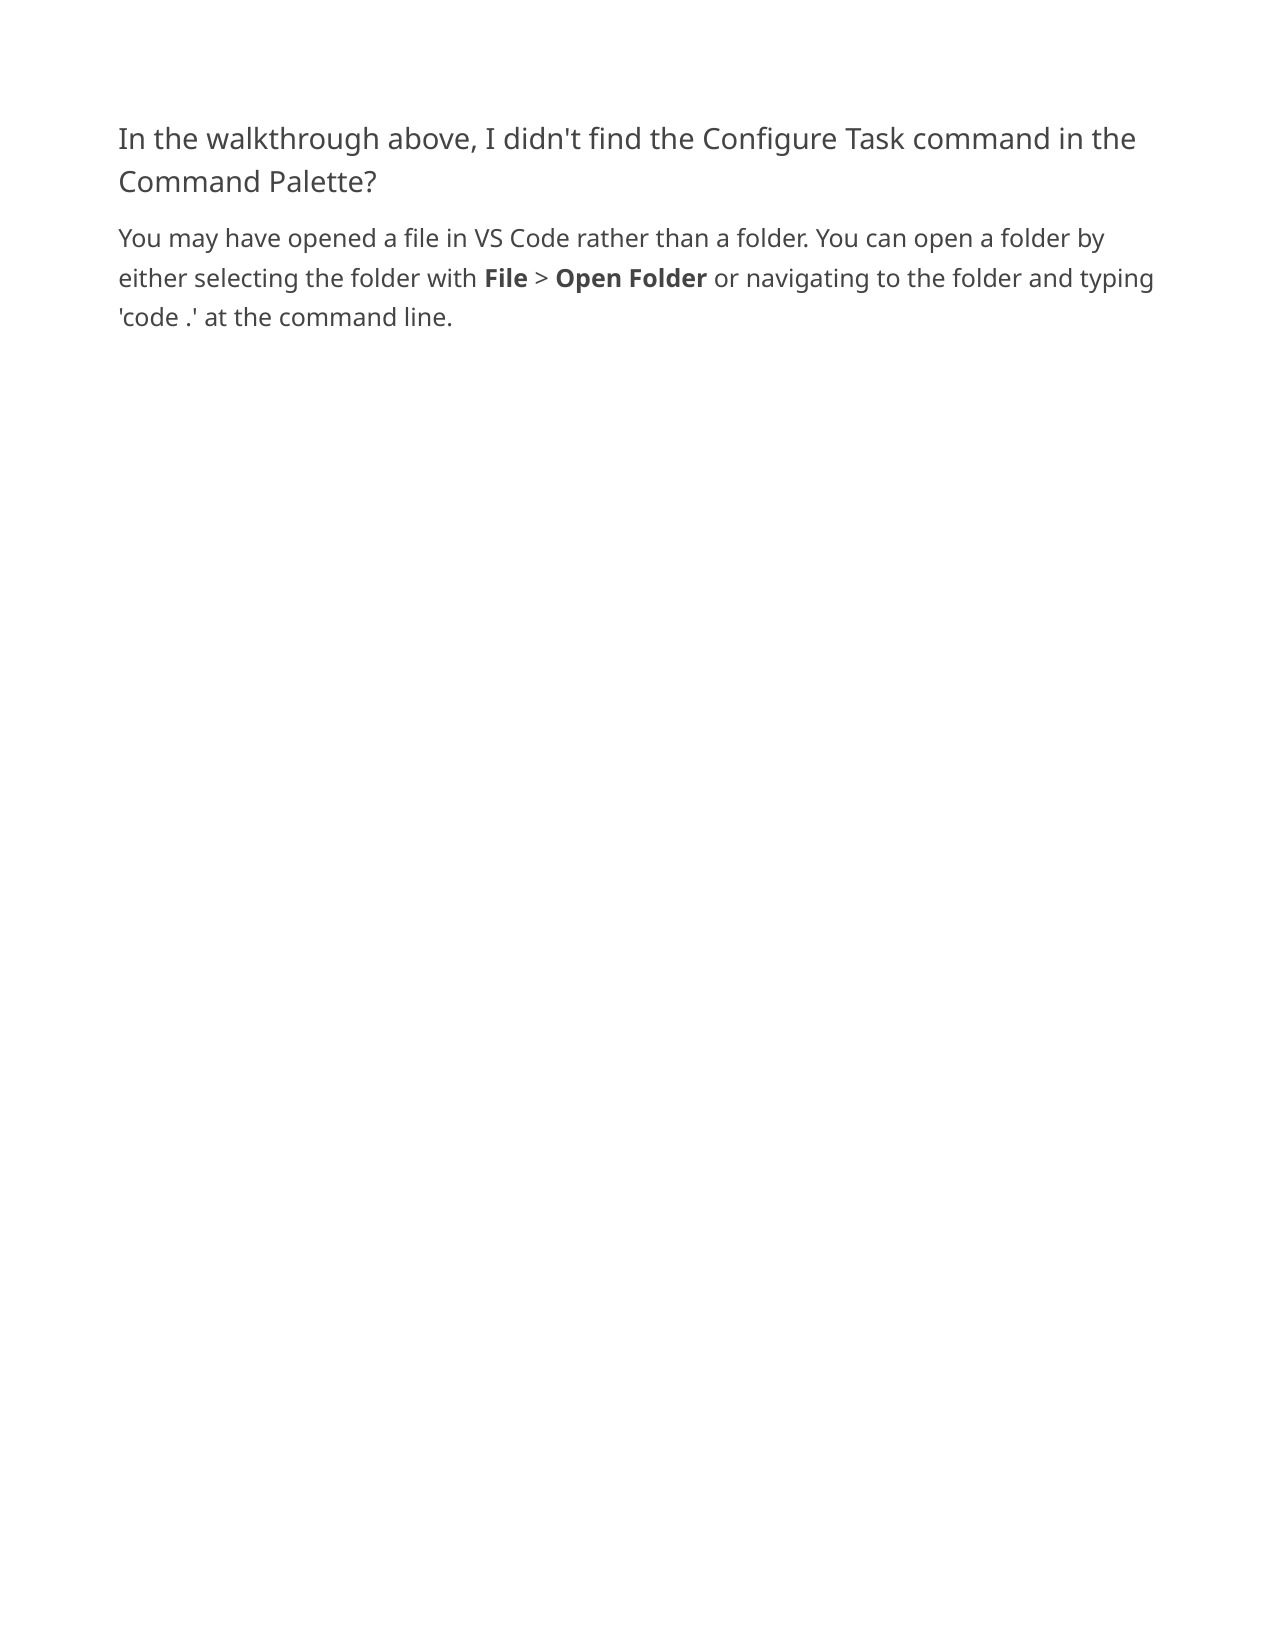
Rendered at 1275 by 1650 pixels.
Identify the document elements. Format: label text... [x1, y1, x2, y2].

subtitle In the walkthrough above, I didn't find the Configure Task command in the Command Palette? [118, 118, 1157, 201]
text You may have opened a file in VS Code rather than a folder. You can open a folder by either selecting the folder with File > Open Folder or navigating to the folder and typing 'code .' at the command line. [118, 221, 1157, 333]
